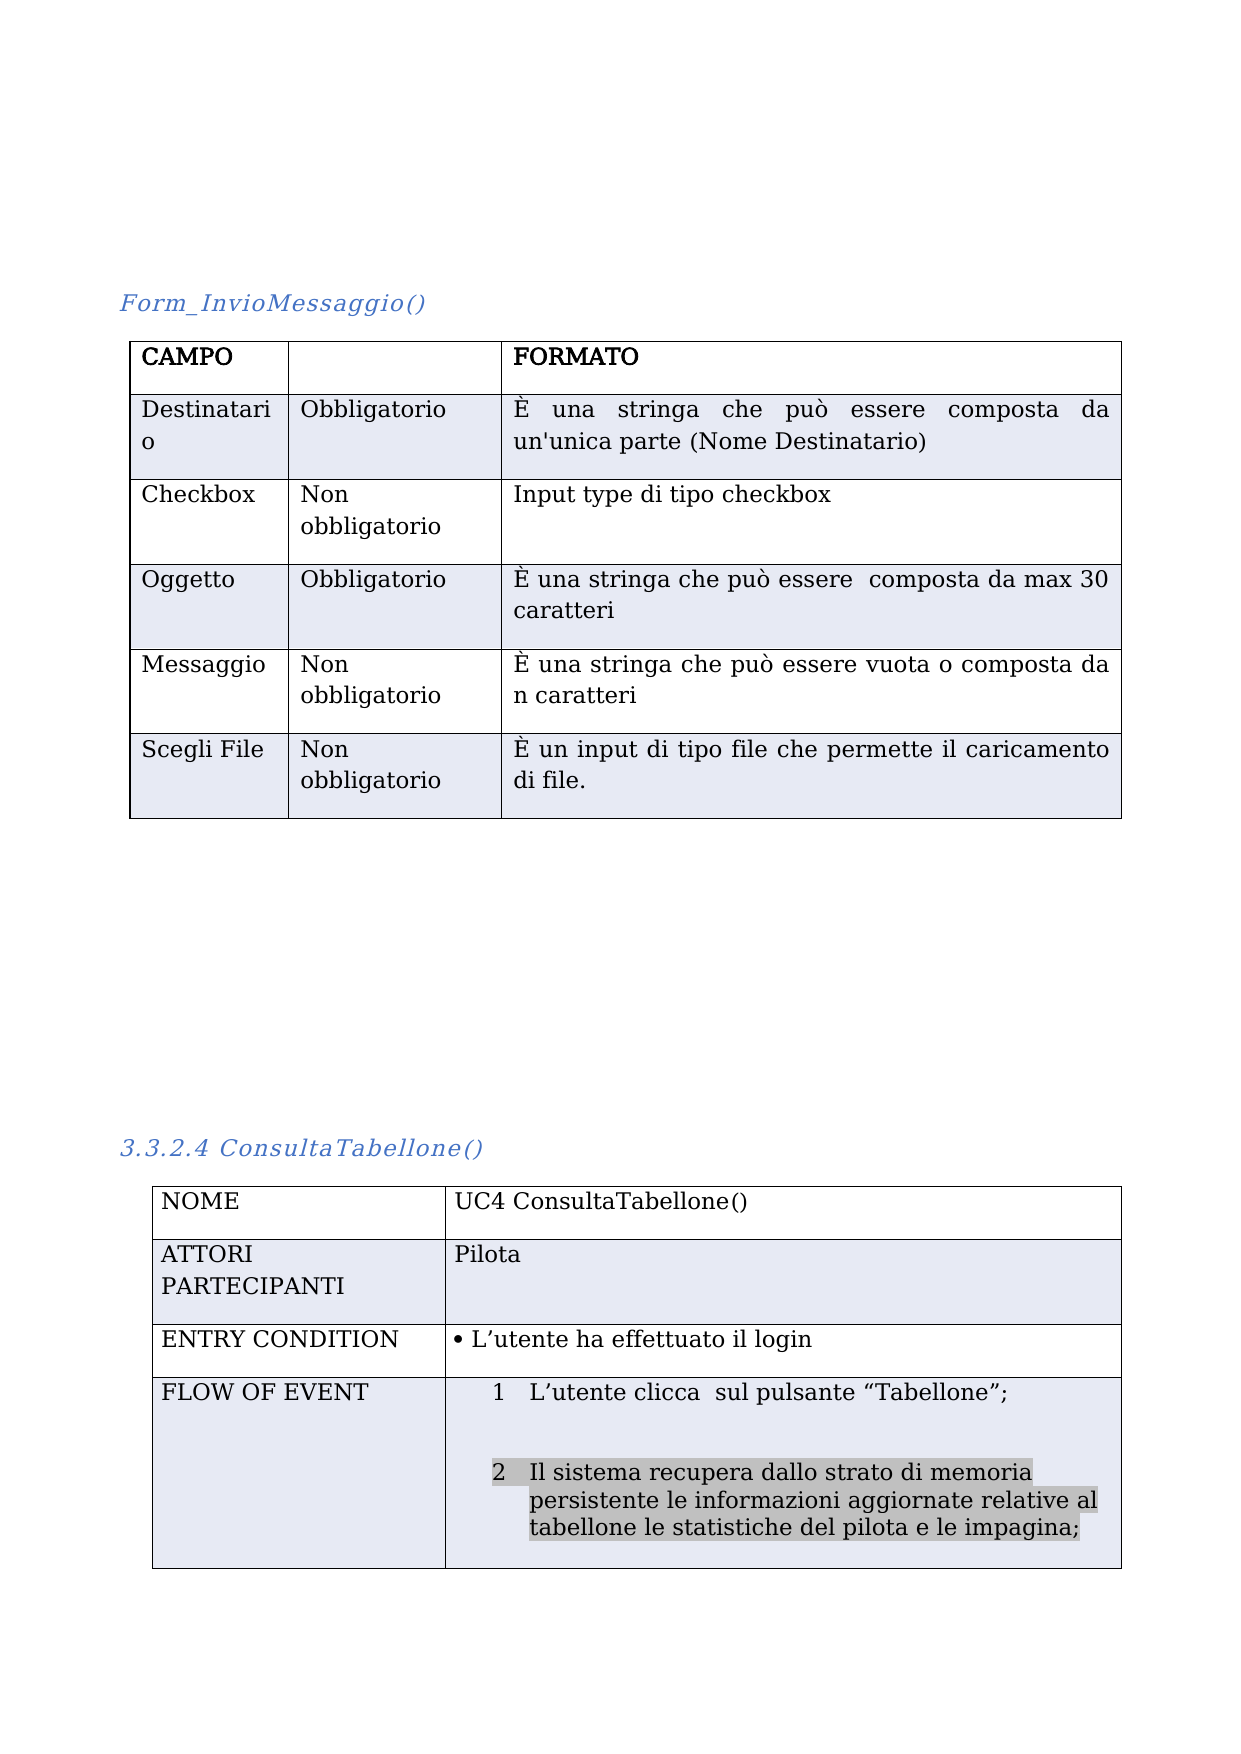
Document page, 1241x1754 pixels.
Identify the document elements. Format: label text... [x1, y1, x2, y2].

table_cell Checkbox [131, 480, 288, 564]
table_cell È un input di tipo file che permette il caricamento di file. [502, 734, 1121, 818]
table_cell FLOW OF EVENT [153, 1378, 445, 1568]
table_cell È una stringa che può essere composta da un'unica parte (Nome Destinatario) [502, 395, 1121, 479]
table_cell Input type di tipo checkbox [502, 480, 1121, 564]
table_header FORMATO [502, 342, 1121, 394]
table_cell Non obbligatorio [289, 480, 501, 564]
table_header [289, 342, 501, 394]
table_header NOME [153, 1187, 445, 1239]
table_cell L’utente ha effettuato il login [446, 1325, 1121, 1377]
table_cell Scegli File [131, 734, 288, 818]
table_cell Messaggio [131, 650, 288, 733]
table_cell Non obbligatorio [289, 734, 501, 818]
table_cell Destinatario [131, 395, 288, 479]
table_cell Obbligatorio [289, 565, 501, 648]
table_cell ENTRY CONDITION [153, 1325, 445, 1377]
table_cell È una stringa che può essere vuota o composta da n caratteri [502, 650, 1121, 733]
table_cell L’utente clicca sul pulsante “Tabellone”; Il sistema recupera dallo strato di memoria persistente le informazioni aggiornate relative al tabellone le statistiche del pilota e le impagina; Il sistema reindirizza l’utente alla pagina creata contenente le informazioni relative al tabellone; [446, 1378, 1121, 1568]
table_cell ATTORI PARTECIPANTI [153, 1240, 445, 1324]
table_header CAMPO [131, 342, 288, 394]
table_cell Pilota [446, 1240, 1121, 1324]
table_cell Oggetto [131, 565, 288, 648]
table_header UC4 ConsultaTabellone() [446, 1187, 1121, 1239]
subtitle 3.3.2.4 ConsultaTabellone() [118, 1133, 1122, 1161]
table_cell Obbligatorio [289, 395, 501, 479]
table_cell È una stringa che può essere composta da max 30 caratteri [502, 565, 1121, 648]
table_cell Non obbligatorio [289, 650, 501, 733]
subtitle Form_InvioMessaggio() [118, 288, 1122, 316]
